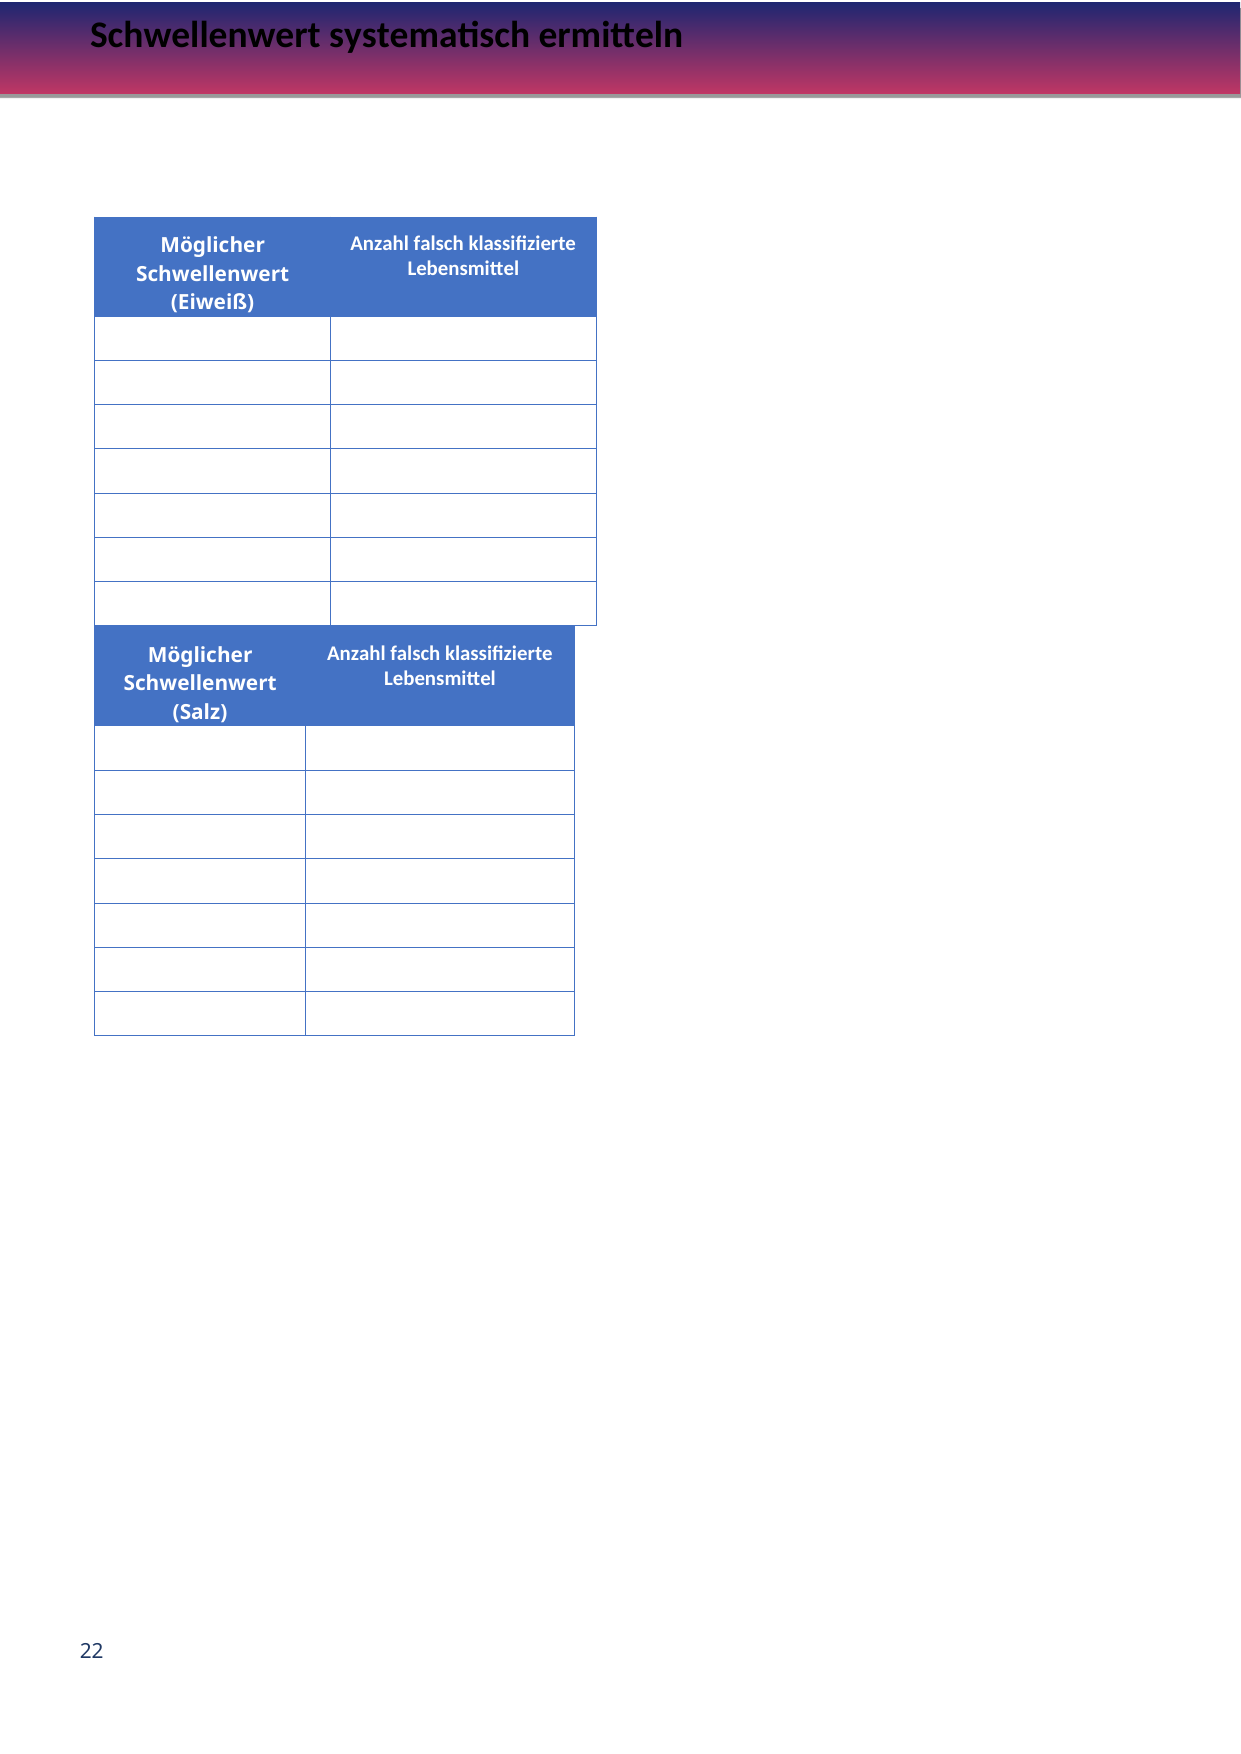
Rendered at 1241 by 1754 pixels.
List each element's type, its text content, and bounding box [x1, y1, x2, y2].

table_cell [331, 538, 596, 581]
table_header Möglicher Schwellenwert (Salz) [95, 628, 305, 725]
table_cell [306, 948, 574, 991]
table_cell [95, 317, 330, 360]
table_header Möglicher Schwellenwert (Eiweiß) [95, 218, 330, 316]
table_cell [95, 538, 330, 581]
table_cell [306, 815, 574, 858]
table_cell [331, 449, 596, 493]
table_cell [95, 992, 305, 1035]
table_cell [306, 859, 574, 902]
table_cell [306, 771, 574, 814]
table_cell [306, 904, 574, 947]
table_cell [306, 726, 574, 769]
table_cell [306, 992, 574, 1035]
table_cell [95, 948, 305, 991]
table_cell [95, 726, 305, 769]
table_cell [331, 405, 596, 448]
table_cell [331, 317, 596, 360]
table_cell [95, 405, 330, 448]
table_header Anzahl falsch klassifizierte Lebensmittel [331, 218, 596, 316]
table_cell [95, 449, 330, 493]
table_cell [331, 582, 596, 625]
table_cell [95, 361, 330, 404]
table_cell [331, 494, 596, 537]
table_cell [95, 582, 330, 625]
table_cell [95, 859, 305, 902]
table_cell [95, 904, 305, 947]
table_cell [95, 494, 330, 537]
table_cell [95, 771, 305, 814]
table_cell [95, 815, 305, 858]
table_header Anzahl falsch klassifizierte Lebensmittel [306, 628, 574, 725]
table_cell [331, 361, 596, 404]
